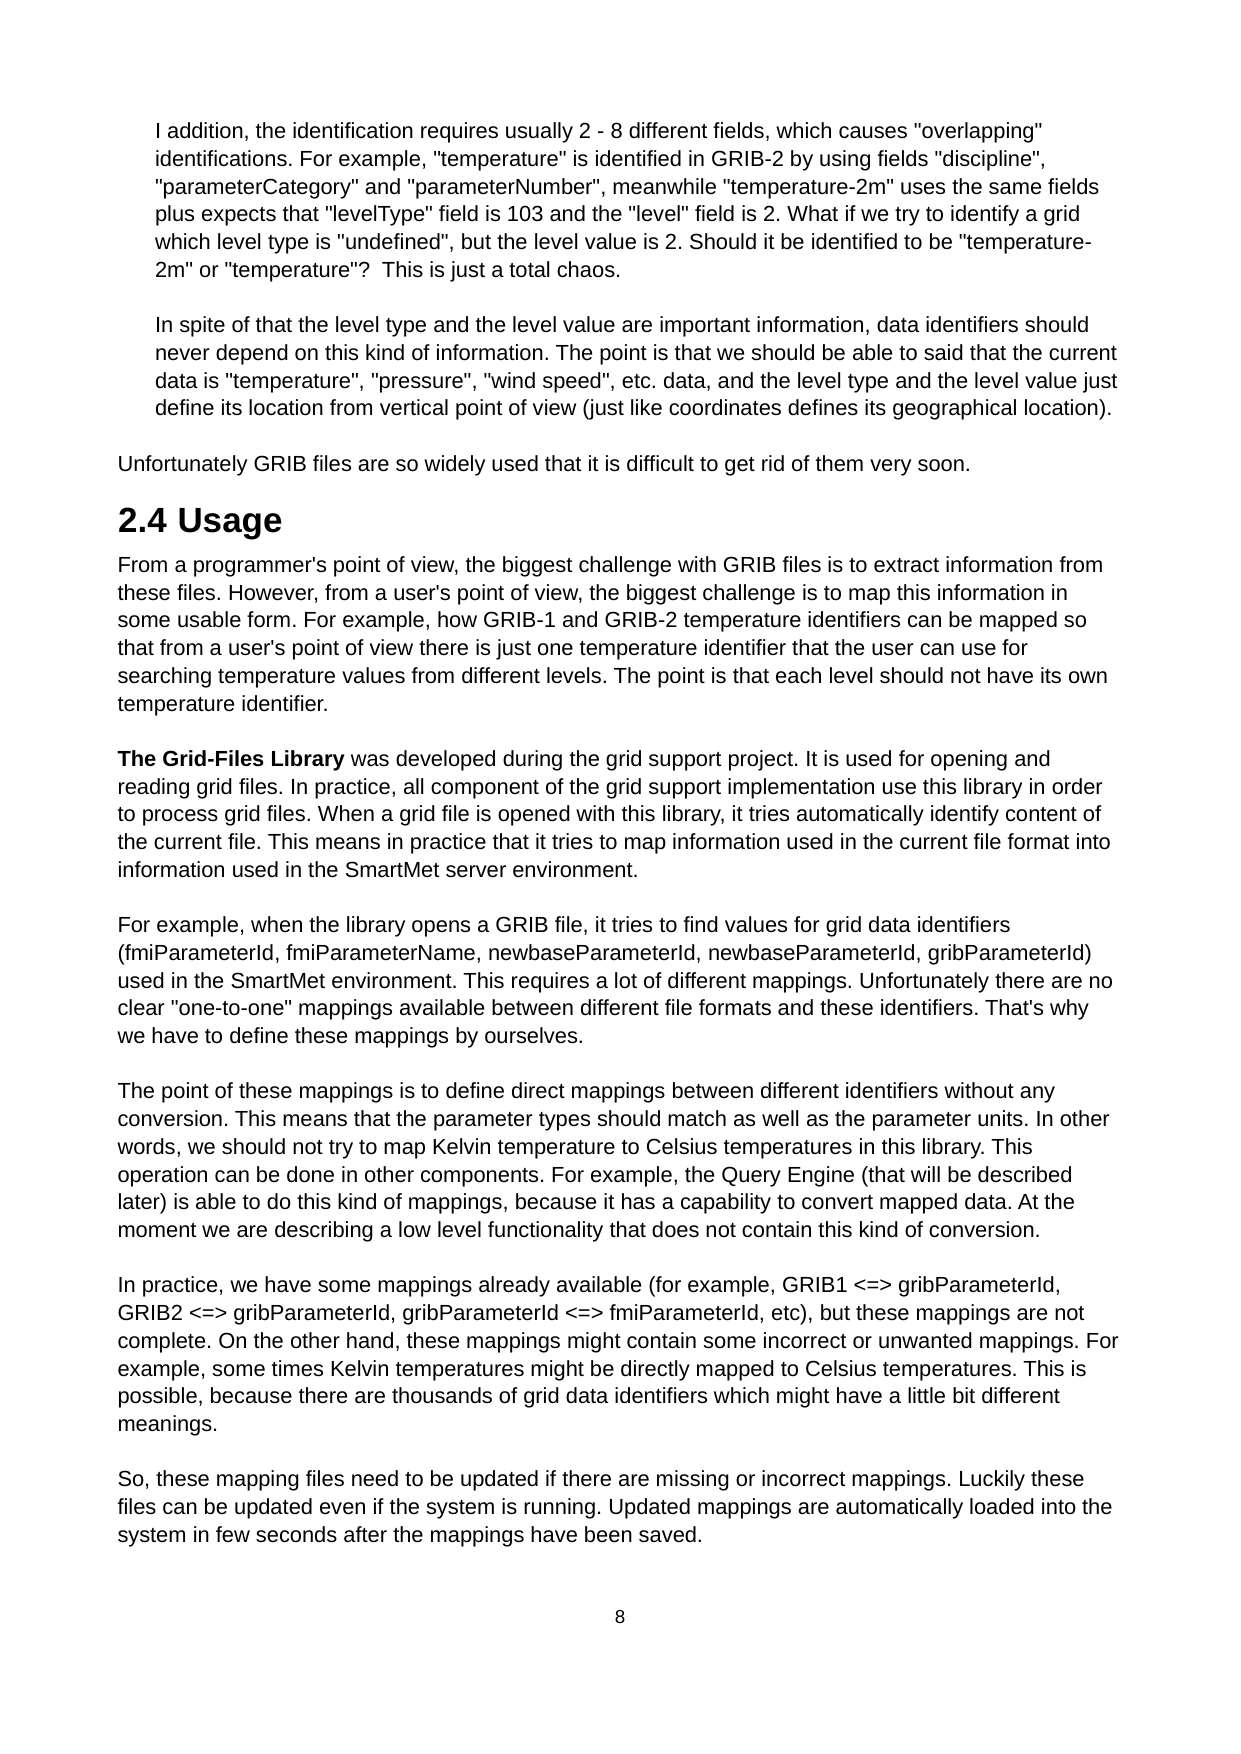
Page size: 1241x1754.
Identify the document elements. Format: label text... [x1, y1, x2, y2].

subtitle Usage [108, 499, 1122, 539]
text I addition, the identification requires usually 2 - 8 different fields, which causes "overlapping" identifications. For example, "temperature" is identified in GRIB-2 by using fields "discipline", "parameterCategory" and "parameterNumber", meanwhile "temperature-2m" uses the same fields plus expects that "levelType" field is 103 and the "level" field is 2. What if we try to identify a grid which level type is "undefined", but the level value is 2. Should it be identified to be "temperature-2m" or "temperature"? This is just a total chaos. [155, 118, 1122, 282]
text The point of these mappings is to define direct mappings between different identifiers without any conversion. This means that the parameter types should match as well as the parameter units. In other words, we should not try to map Kelvin temperature to Celsius temperatures in this library. This operation can be done in other components. For example, the Query Engine (that will be described later) is able to do this kind of mappings, because it has a capability to convert mapped data. At the moment we are describing a low level functionality that does not contain this kind of conversion. [117, 1078, 1122, 1242]
text The Grid-Files Library was developed during the grid support project. It is used for opening and reading grid files. In practice, all component of the grid support implementation use this library in order to process grid files. When a grid file is opened with this library, it tries automatically identify content of the current file. This means in practice that it tries to map information used in the current file format into information used in the SmartMet server environment. [117, 746, 1122, 882]
text In practice, we have some mappings already available (for example, GRIB1 <=> gribParameterId, GRIB2 <=> gribParameterId, gribParameterId <=> fmiParameterId, etc), but these mappings are not complete. On the other hand, these mappings might contain some incorrect or unwanted mappings. For example, some times Kelvin temperatures might be directly mapped to Celsius temperatures. This is possible, because there are thousands of grid data identifiers which might have a little bit different meanings. [117, 1272, 1122, 1436]
text From a programmer's point of view, the biggest challenge with GRIB files is to extract information from these files. However, from a user's point of view, the biggest challenge is to map this information in some usable form. For example, how GRIB-1 and GRIB-2 temperature identifiers can be mapped so that from a user's point of view there is just one temperature identifier that the user can use for searching temperature values from different levels. The point is that each level should not have its own temperature identifier. [117, 552, 1122, 716]
text So, these mapping files need to be updated if there are missing or incorrect mappings. Luckily these files can be updated even if the system is running. Updated mappings are automatically loaded into the system in few seconds after the mappings have been saved. [117, 1466, 1122, 1547]
text For example, when the library opens a GRIB file, it tries to find values for grid data identifiers (fmiParameterId, fmiParameterName, newbaseParameterId, newbaseParameterId, gribParameterId) used in the SmartMet environment. This requires a lot of different mappings. Unfortunately there are no clear "one-to-one" mappings available between different file formats and these identifiers. That's why we have to define these mappings by ourselves. [117, 912, 1122, 1048]
text In spite of that the level type and the level value are important information, data identifiers should never depend on this kind of information. The point is that we should be able to said that the current data is "temperature", "pressure", "wind speed", etc. data, and the level type and the level value just define its location from vertical point of view (just like coordinates defines its geographical location). [155, 312, 1122, 420]
text Unfortunately GRIB files are so widely used that it is difficult to get rid of them very soon. [117, 451, 1122, 476]
